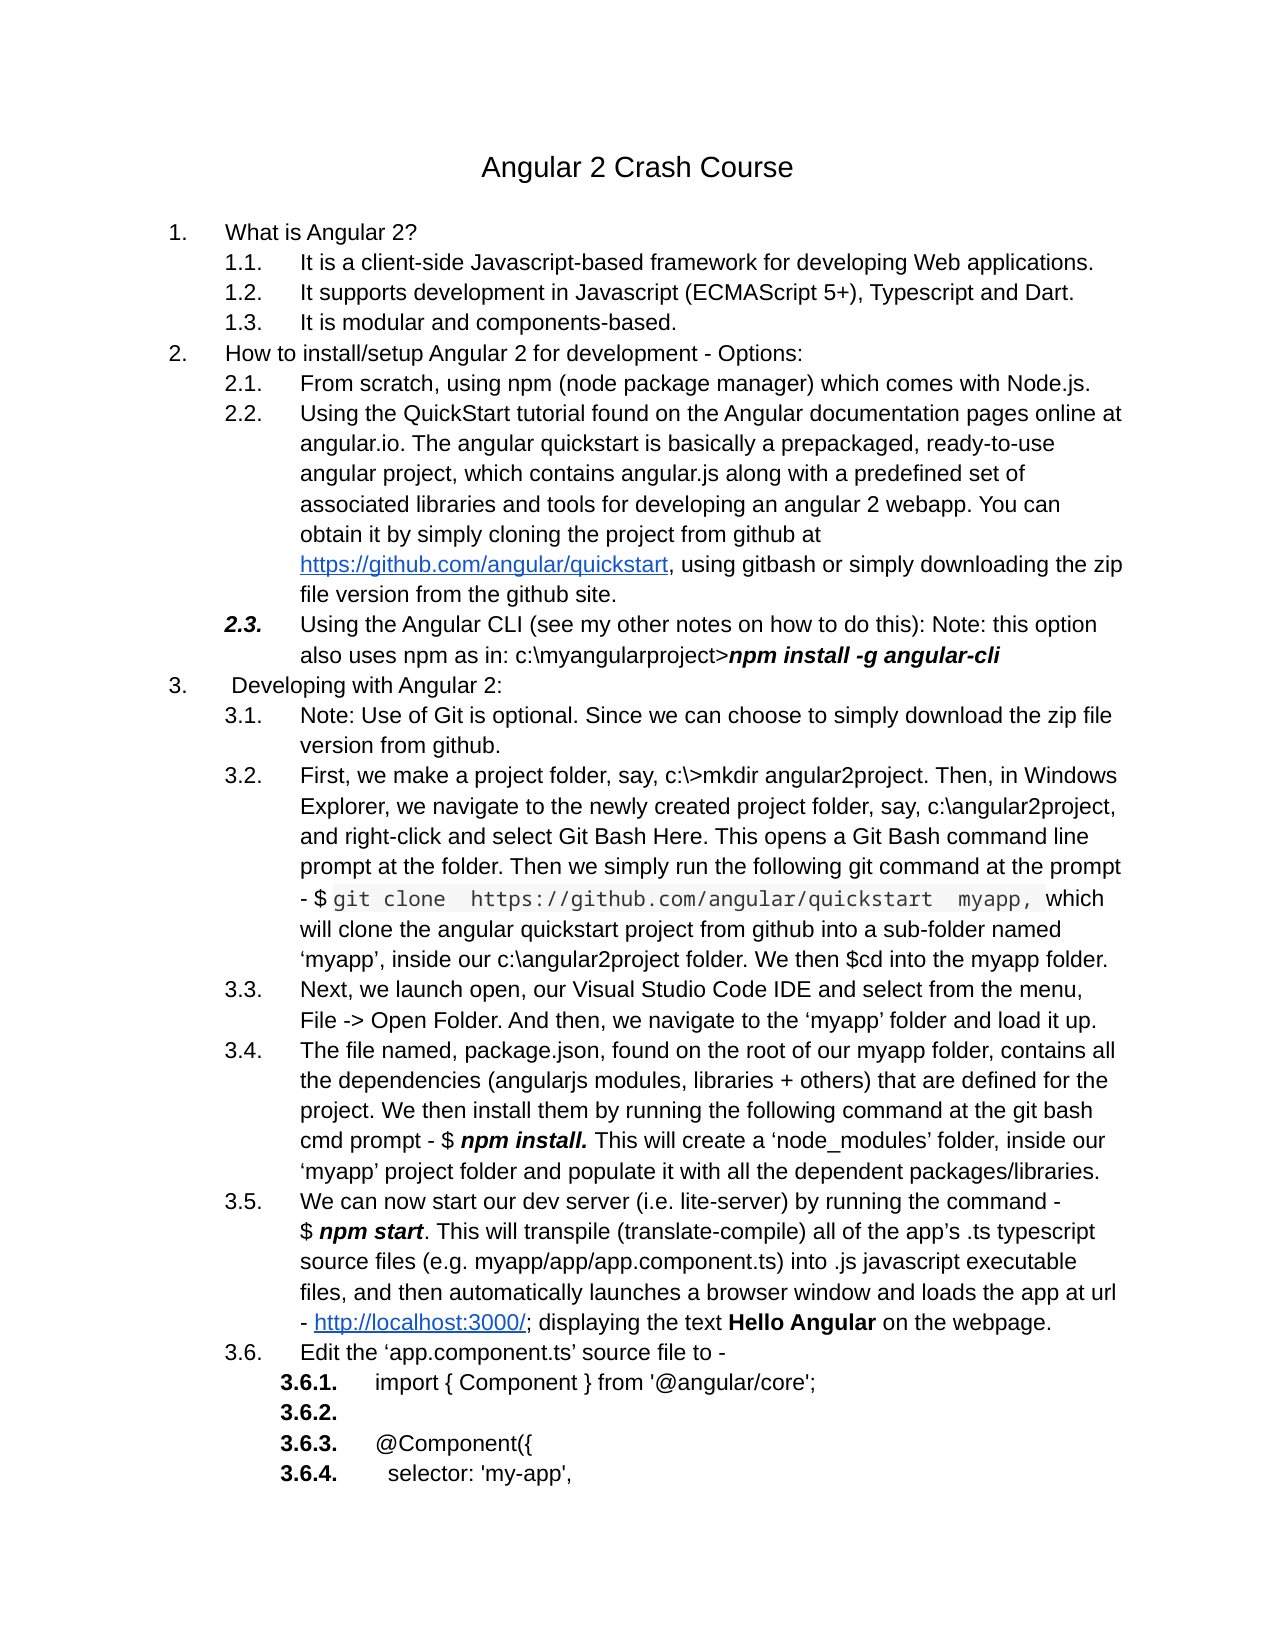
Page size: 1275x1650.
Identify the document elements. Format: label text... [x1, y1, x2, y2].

list We can now start our dev server (i.e. lite-server) by running the command - $ npm start. This will transpile (translate-compile) all of the app’s .ts typescript source files (e.g. myapp/app/app.component.ts) into .js javascript executable files, and then automatically launches a browser window and loads the app at url - http://localhost:3000/; displaying the text Hello Angular on the webpage. [262, 1188, 1125, 1335]
list Edit the ‘app.component.ts’ source file to - [262, 1339, 1125, 1365]
list What is Angular 2? [187, 219, 1125, 245]
list The file named, package.json, found on the root of our myapp folder, contains all the dependencies (angularjs modules, libraries + others) that are defined for the project. We then install them by running the following command at the git bash cmd prompt - $ npm install. This will create a ‘node_modules’ folder, inside our ‘myapp’ project folder and populate it with all the dependent packages/libraries. [262, 1037, 1125, 1184]
list From scratch, using npm (node package manager) which comes with Node.js. [262, 370, 1125, 396]
list Using the Angular CLI (see my other notes on how to do this): Note: this option also uses npm as in: c:\myangularproject>npm install -g angular-cli [262, 611, 1125, 668]
list import { Component } from '@angular/core'; [337, 1369, 1125, 1395]
list @Component({ [337, 1429, 1125, 1456]
list Developing with Angular 2: [187, 672, 1125, 698]
list First, we make a project folder, say, c:\>mkdir angular2project. Then, in Windows Explorer, we navigate to the newly created project folder, say, c:\angular2project, and right-click and select Git Bash Here. This opens a Git Bash command line prompt at the folder. Then we simply run the following git command at the prompt - $ git clone https://github.com/angular/quickstart myapp, which will clone the angular quickstart project from github into a sub-folder named ‘myapp’, inside our c:\angular2project folder. We then $cd into the myapp folder. [262, 762, 1125, 972]
list Next, we launch open, our Visual Studio Code IDE and select from the menu, File -> Open Folder. And then, we navigate to the ‘myapp’ folder and load it up. [262, 976, 1125, 1033]
list It is modular and components-based. [262, 309, 1125, 336]
list It supports development in Javascript (ECMAScript 5+), Typescript and Dart. [262, 279, 1125, 306]
list Using the QuickStart tutorial found on the Angular documentation pages online at angular.io. The angular quickstart is basically a prepackaged, ready-to-use angular project, which contains angular.js along with a predefined set of associated libraries and tools for developing an angular 2 webapp. You can obtain it by simply cloning the project from github at https://github.com/angular/quickstart, using gitbash or simply downloading the zip file version from the github site. [262, 400, 1125, 608]
list It is a client-side Javascript-based framework for developing Web applications. [262, 249, 1125, 275]
list How to install/setup Angular 2 for development - Options: [187, 339, 1125, 366]
list Note: Use of Git is optional. Since we can choose to simply download the zip file version from github. [262, 702, 1125, 759]
list selector: 'my-app', [337, 1460, 1125, 1486]
text Angular 2 Crash Course [150, 150, 1125, 183]
